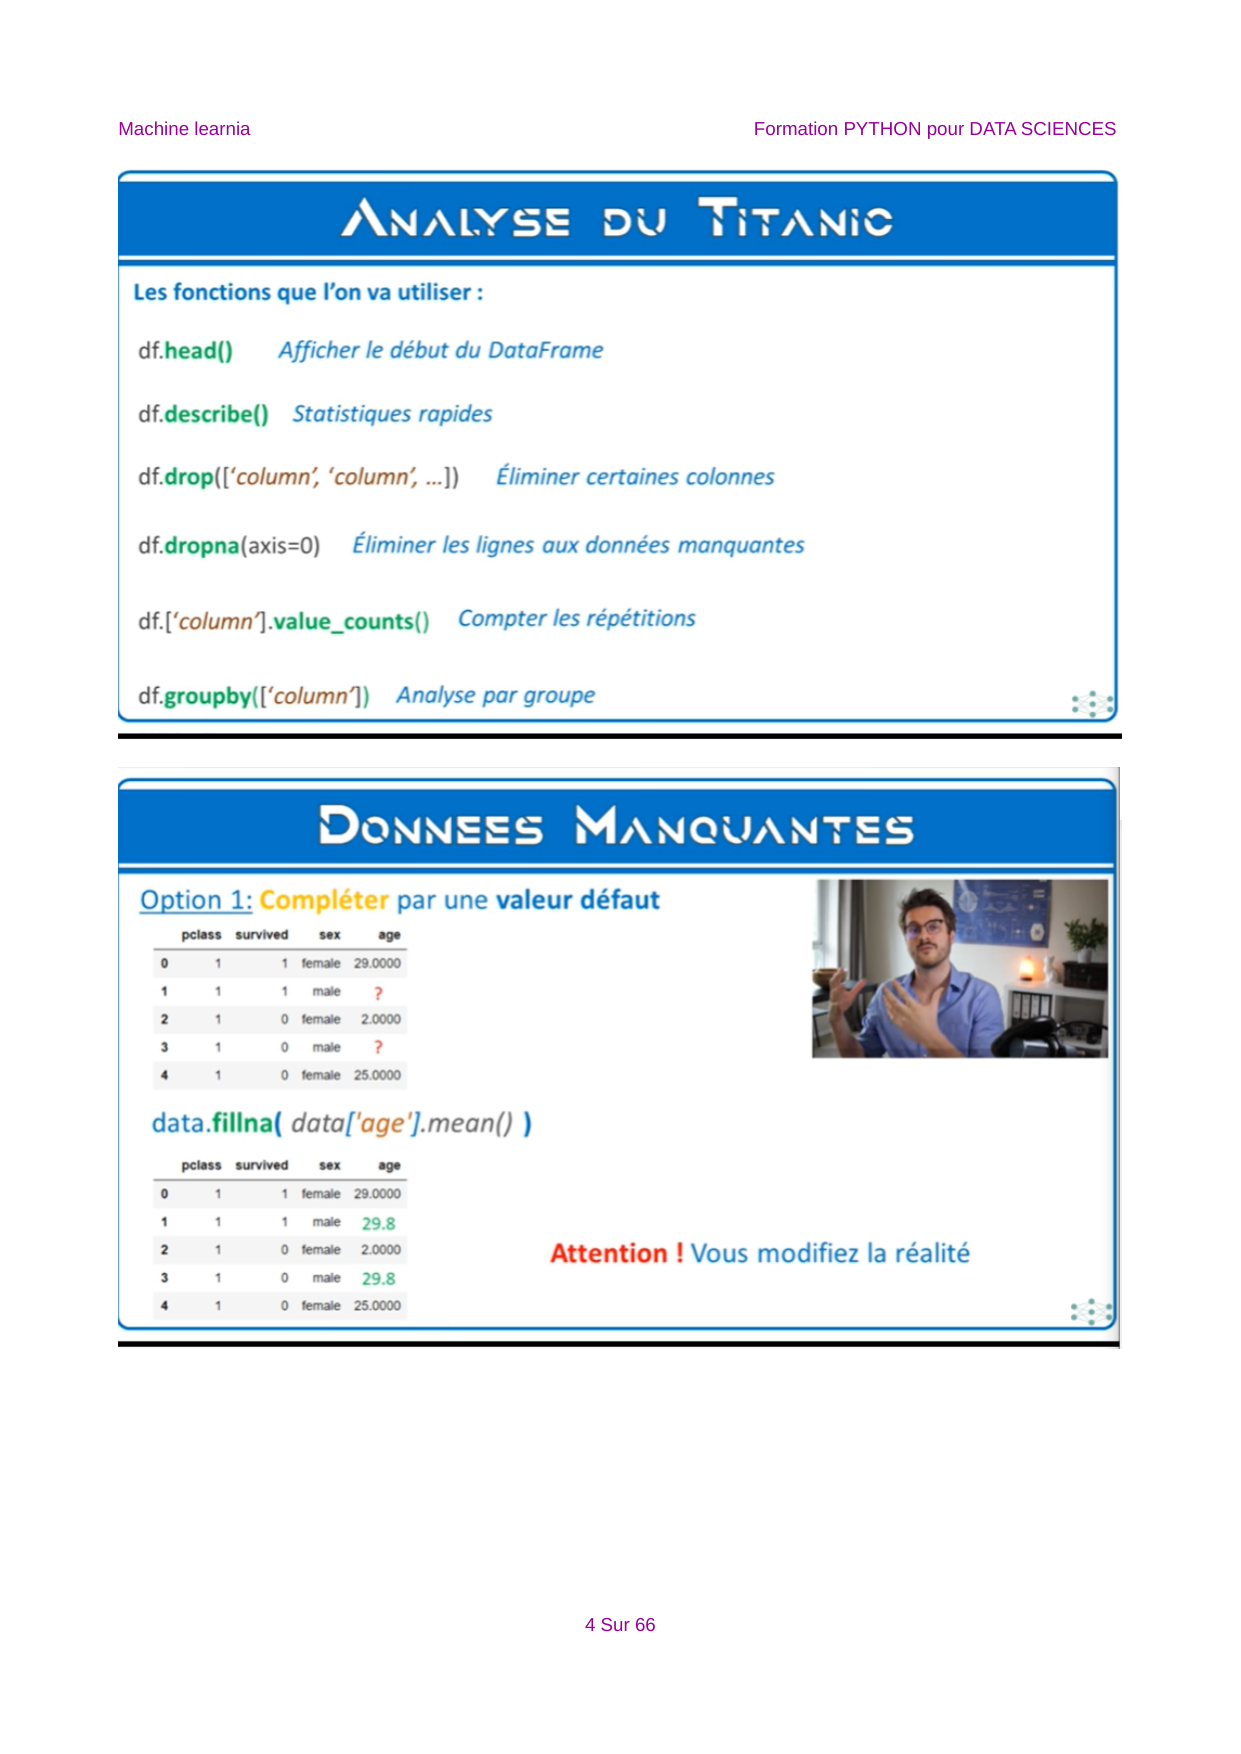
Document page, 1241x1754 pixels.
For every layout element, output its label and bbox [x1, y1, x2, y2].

picture [118, 169, 1122, 740]
picture [118, 767, 1122, 1349]
